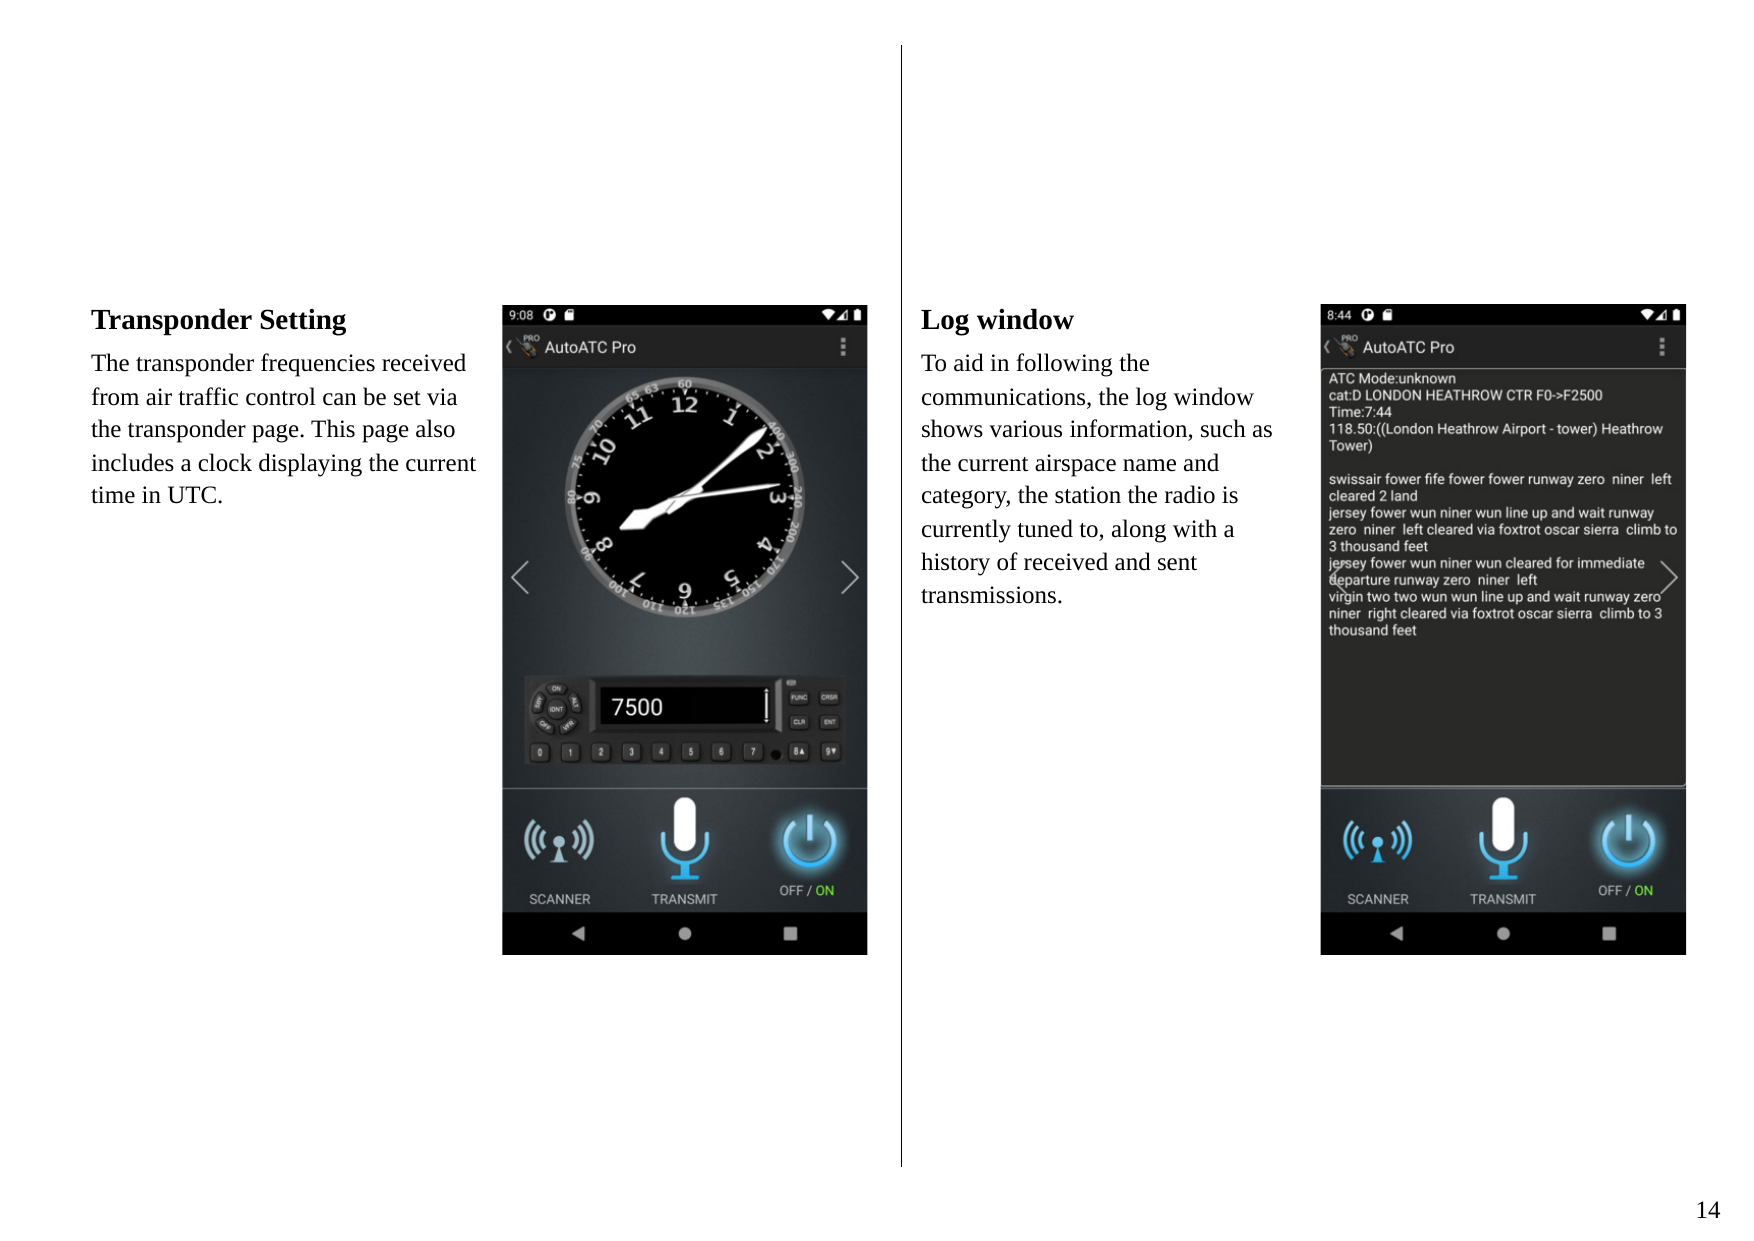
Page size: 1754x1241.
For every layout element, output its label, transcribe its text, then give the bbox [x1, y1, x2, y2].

subtitle Log window [921, 302, 1720, 336]
picture [1320, 304, 1687, 955]
subtitle Transponder Setting [91, 302, 881, 336]
text To aid in following the communications, the log window shows various information, such as the current airspace name and category, the station the radio is currently tuned to, along with a history of received and sent transmissions. [921, 348, 1320, 608]
text The transponder frequencies received from air traffic control can be set via the transponder page. This page also includes a clock displaying the current time in UTC. [91, 348, 502, 509]
text [1687, 348, 1720, 608]
picture [502, 305, 868, 955]
